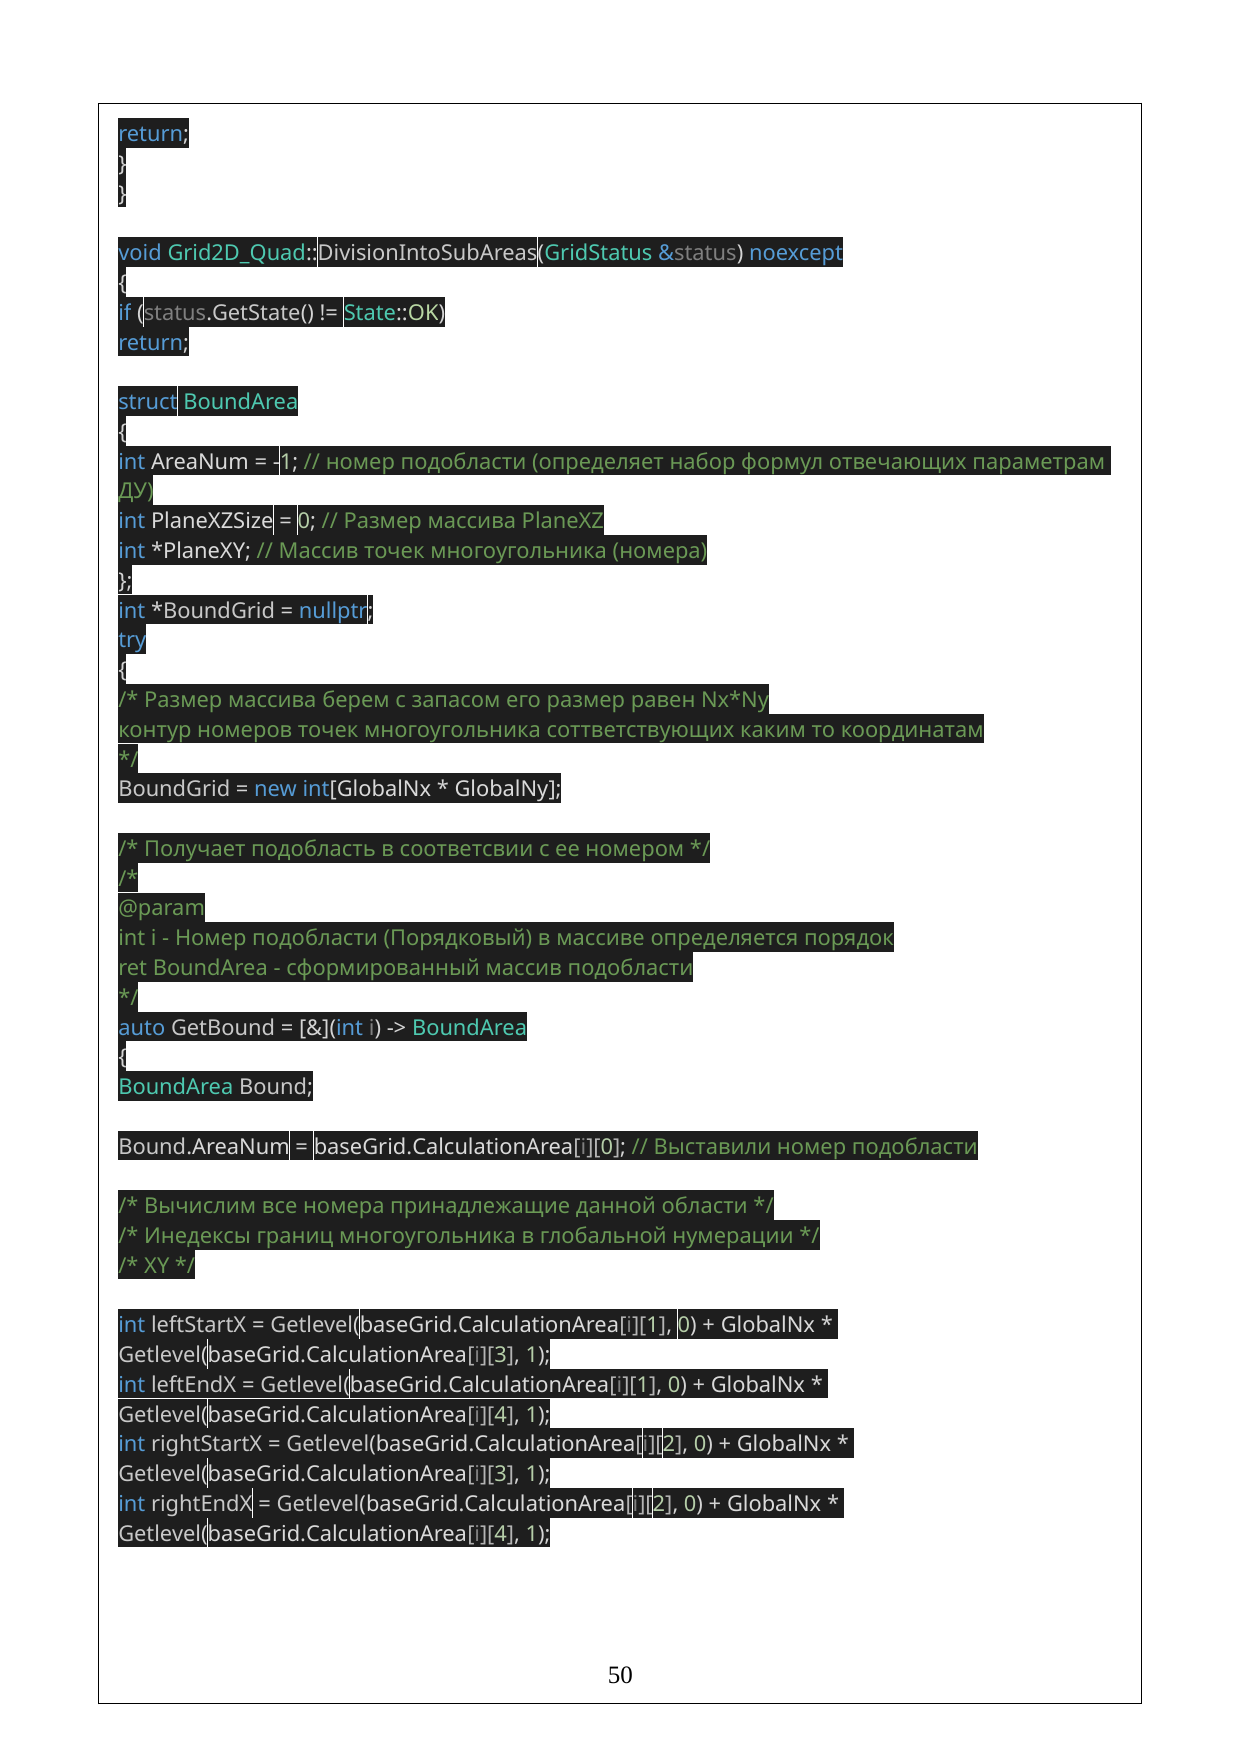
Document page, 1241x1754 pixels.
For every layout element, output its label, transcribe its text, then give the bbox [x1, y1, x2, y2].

text int PlaneXZSize = 0; // Размер массива PlaneXZ [118, 505, 1122, 535]
text /* Инедексы границ многоугольника в глобальной нумерации */ [118, 1220, 1122, 1250]
text @param [118, 892, 1122, 922]
text /* [118, 863, 1122, 892]
text int leftStartX = Getlevel(baseGrid.CalculationArea[i][1], 0) + GlobalNx * Getlevel(baseGrid.CalculationArea[i][3], 1); [118, 1309, 1122, 1369]
text ret BoundArea - сформированный массив подобласти [118, 952, 1122, 982]
text int leftEndX = Getlevel(baseGrid.CalculationArea[i][1], 0) + GlobalNx * Getlevel(baseGrid.CalculationArea[i][4], 1); [118, 1369, 1122, 1428]
text Bound.AreaNum = baseGrid.CalculationArea[i][0]; // Выставили номер подобласти [118, 1131, 1122, 1160]
text if (status.GetState() != State::OK) [118, 297, 1122, 327]
text BoundGrid = new int[GlobalNx * GlobalNy]; [118, 773, 1122, 803]
text { [118, 1041, 1122, 1071]
text int AreaNum = -1; // номер подобласти (определяет набор формул отвечающих параметрам ДУ) [118, 446, 1122, 505]
text return; [118, 118, 1122, 148]
text /* Вычислим все номера принадлежащие данной области */ [118, 1190, 1122, 1220]
text return; [118, 327, 1122, 356]
text int rightEndX = Getlevel(baseGrid.CalculationArea[i][2], 0) + GlobalNx * Getlevel(baseGrid.CalculationArea[i][4], 1); [118, 1488, 1122, 1547]
text int *PlaneXY; // Массив точек многоугольника (номера) [118, 535, 1122, 565]
text int rightStartX = Getlevel(baseGrid.CalculationArea[i][2], 0) + GlobalNx * Getlevel(baseGrid.CalculationArea[i][3], 1); [118, 1428, 1122, 1488]
text /* Размер массива берем с запасом его размер равен Nx*Ny [118, 684, 1122, 714]
text auto GetBound = [&](int i) -> BoundArea [118, 1012, 1122, 1041]
text } [118, 148, 1122, 178]
text */ [118, 743, 1122, 773]
text */ [118, 982, 1122, 1012]
text контур номеров точек многоугольника соттветствующих каким то координатам [118, 714, 1122, 743]
text { [118, 654, 1122, 684]
text int i - Номер подобласти (Порядковый) в массиве определяется порядок [118, 922, 1122, 952]
text { [118, 416, 1122, 446]
text BoundArea Bound; [118, 1071, 1122, 1101]
text void Grid2D_Quad::DivisionIntoSubAreas(GridStatus &status) noexcept [118, 237, 1122, 267]
text }; [118, 565, 1122, 594]
text /* XY */ [118, 1250, 1122, 1279]
text struct BoundArea [118, 386, 1122, 416]
text { [118, 267, 1122, 297]
text int *BoundGrid = nullptr; [118, 594, 1122, 624]
text /* Получает подобласть в соответсвии с ее номером */ [118, 833, 1122, 863]
text try [118, 624, 1122, 654]
text } [118, 178, 1122, 207]
